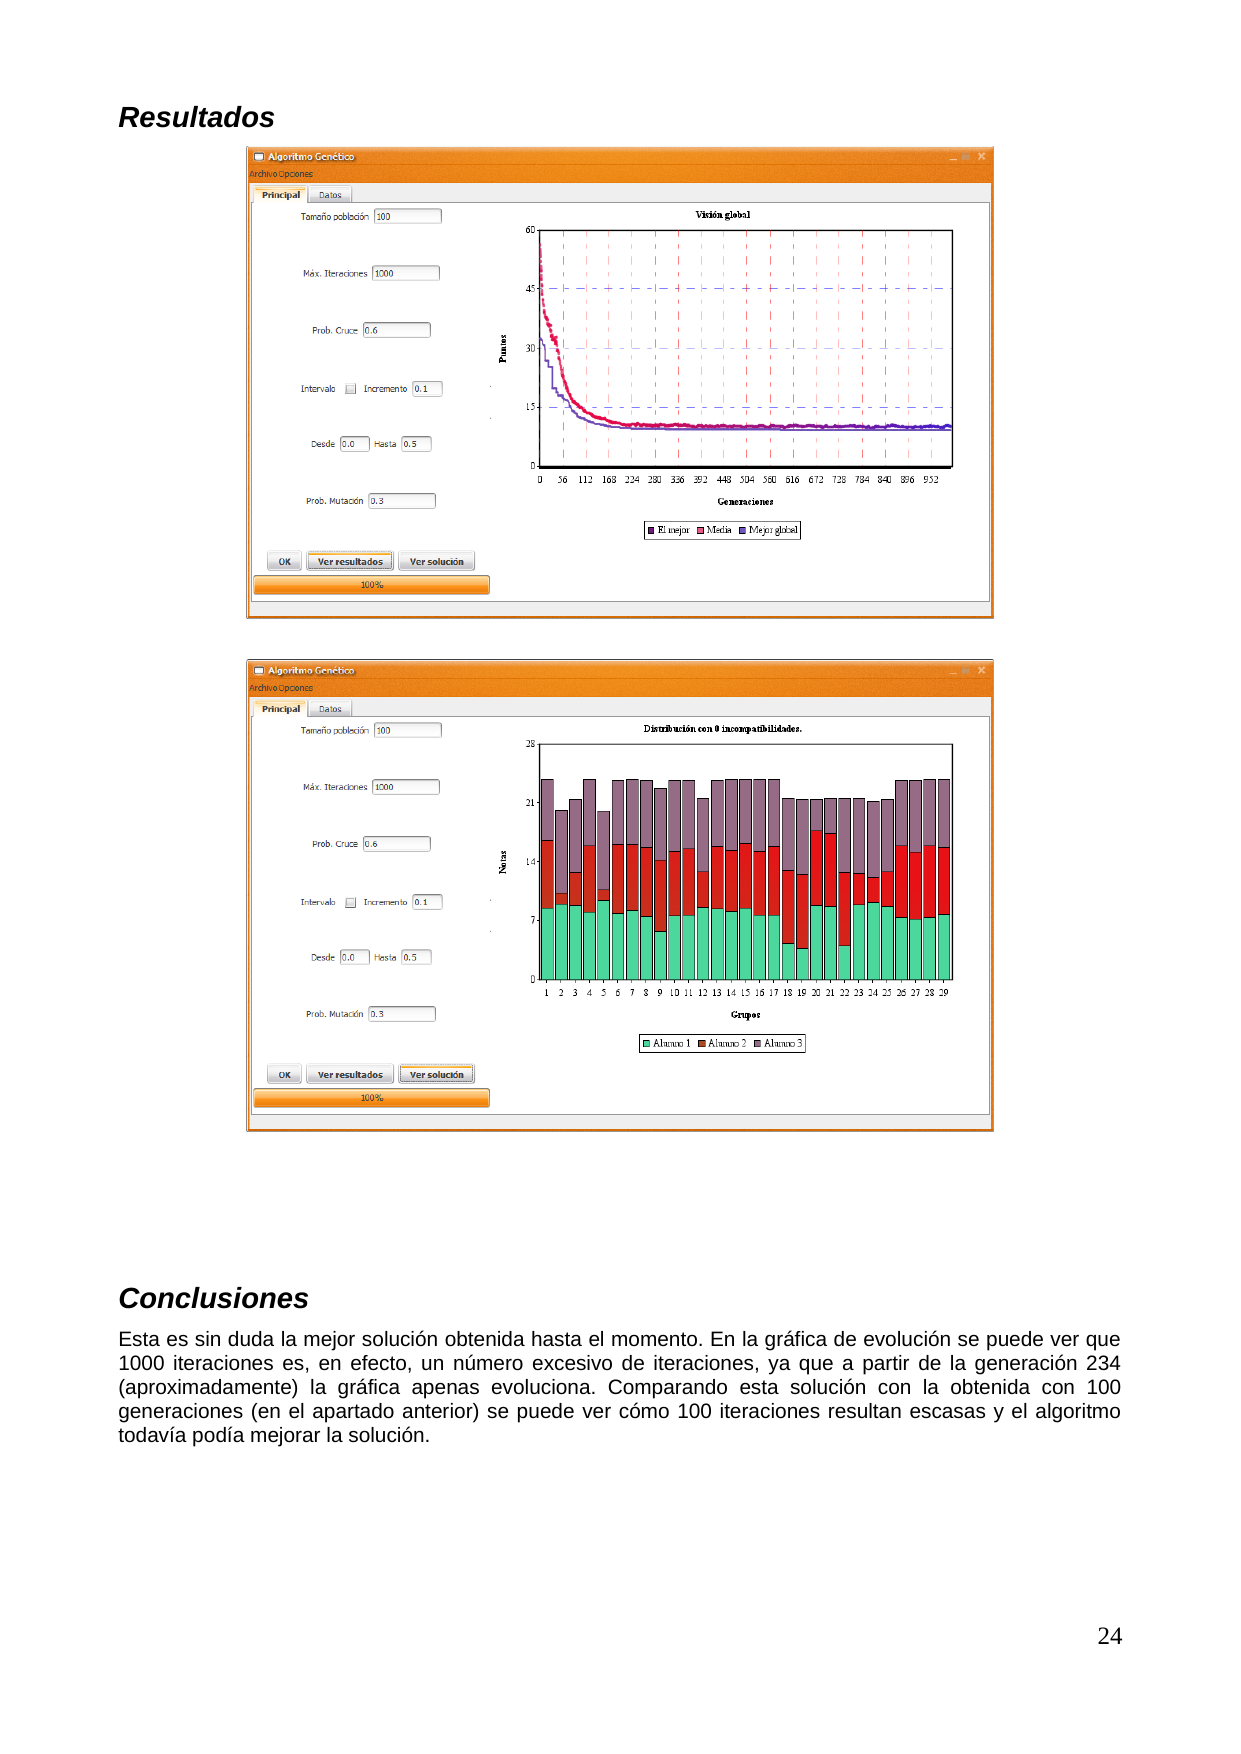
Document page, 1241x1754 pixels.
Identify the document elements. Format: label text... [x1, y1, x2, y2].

subtitle Resultados [118, 100, 1122, 133]
subtitle Conclusiones [118, 1281, 1122, 1314]
text Esta es sin duda la mejor solución obtenida hasta el momento. En la gráfica de evolución se puede ver que 1000 iteraciones es, en efecto, un número excesivo de iteraciones, ya que a partir de la generación 234 (aproximadamente) la gráfica apenas evoluciona. Comparando esta solución con la obtenida con 100 generaciones (en el apartado anterior) se puede ver cómo 100 iteraciones resultan escasas y el algoritmo todavía podía mejorar la solución. [118, 1327, 1122, 1447]
